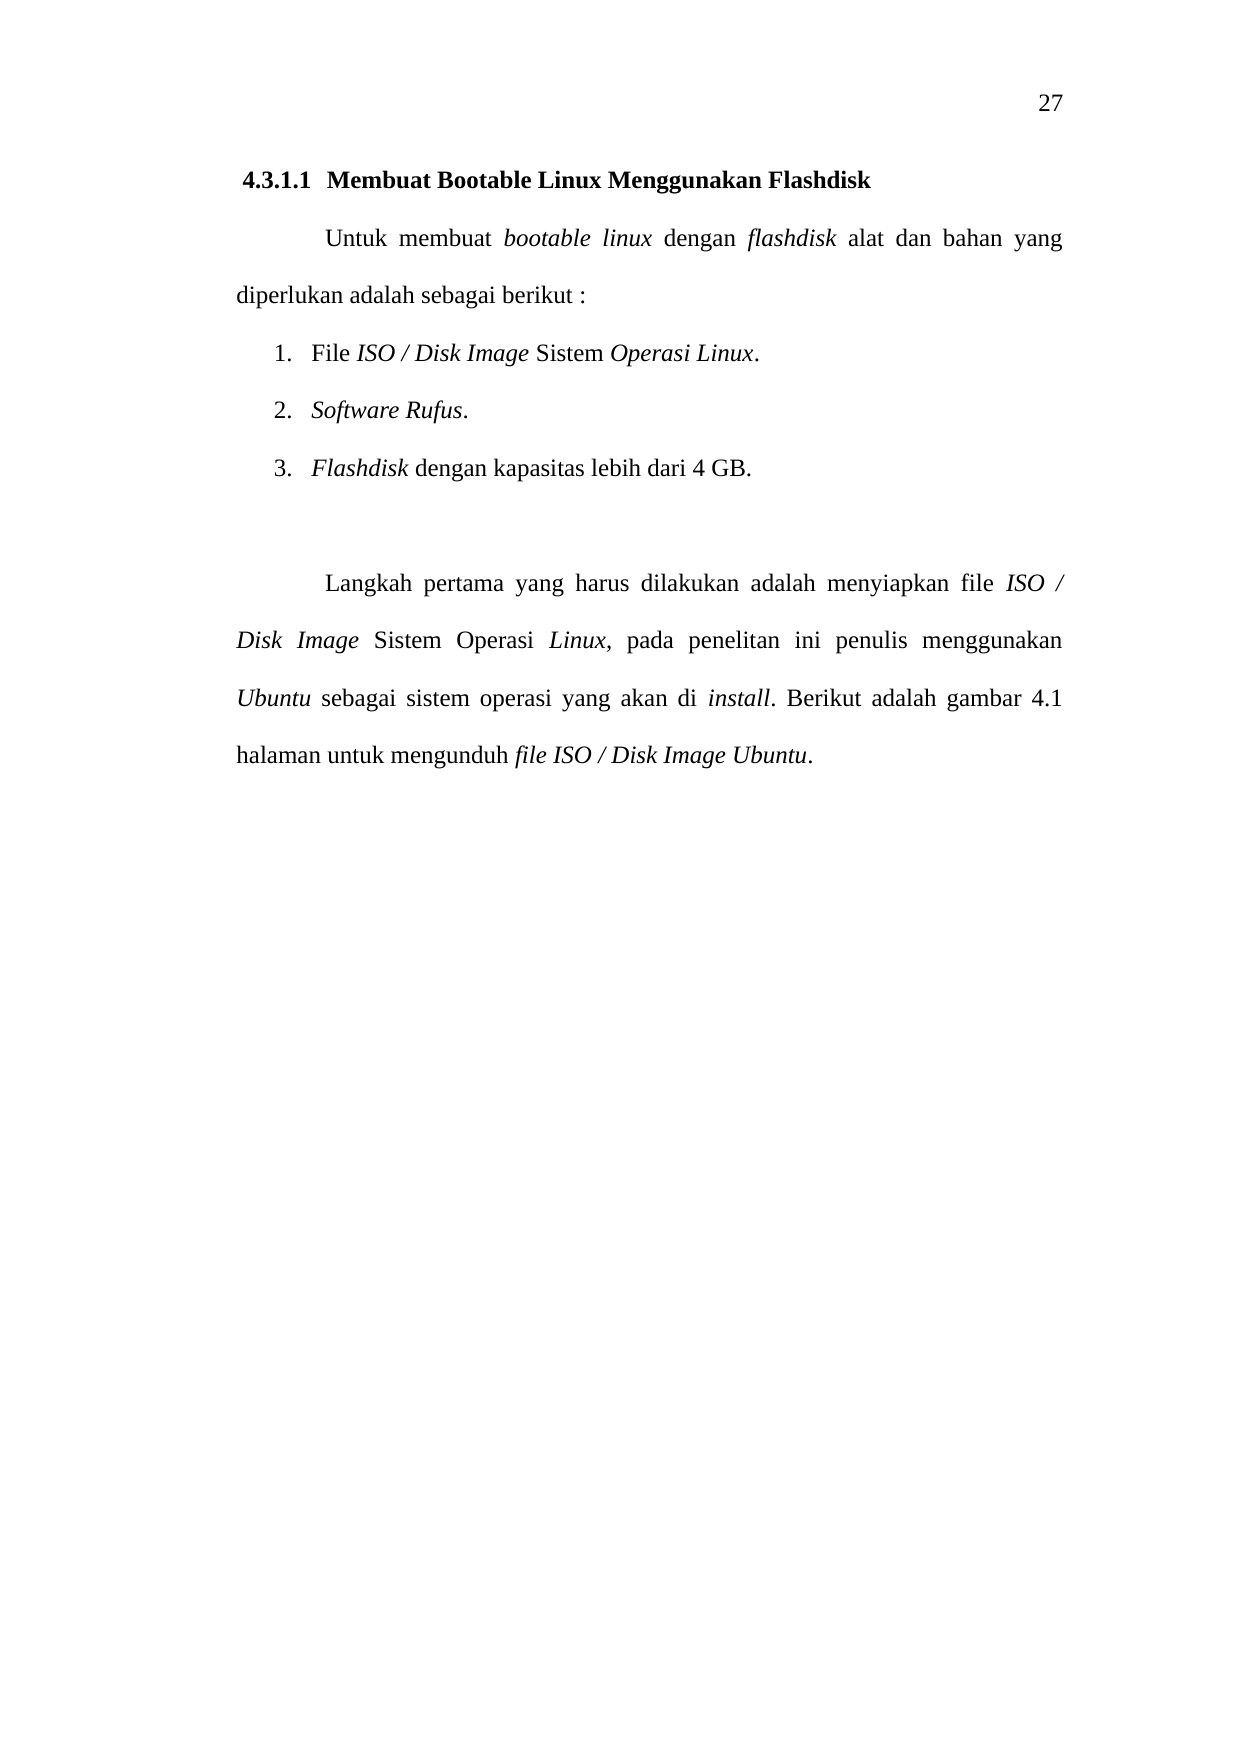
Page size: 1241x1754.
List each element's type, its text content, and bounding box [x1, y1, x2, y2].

list Flashdisk dengan kapasitas lebih dari 4 GB. [274, 453, 1063, 482]
list File ISO / Disk Image Sistem Operasi Linux. [274, 338, 1063, 367]
text Untuk membuat bootable linux dengan flashdisk alat dan bahan yang diperlukan adalah sebagai berikut : [236, 223, 1063, 309]
subtitle Membuat Bootable Linux menggunakan Flashdisk [236, 165, 1063, 194]
text Langkah pertama yang harus dilakukan adalah menyiapkan file ISO / Disk Image Sistem Operasi Linux, pada penelitan ini penulis menggunakan Ubuntu sebagai sistem operasi yang akan di install. Berikut adalah gambar 4.1 halaman untuk mengunduh file ISO / Disk Image Ubuntu. [236, 568, 1063, 769]
list Software Rufus. [274, 395, 1063, 424]
